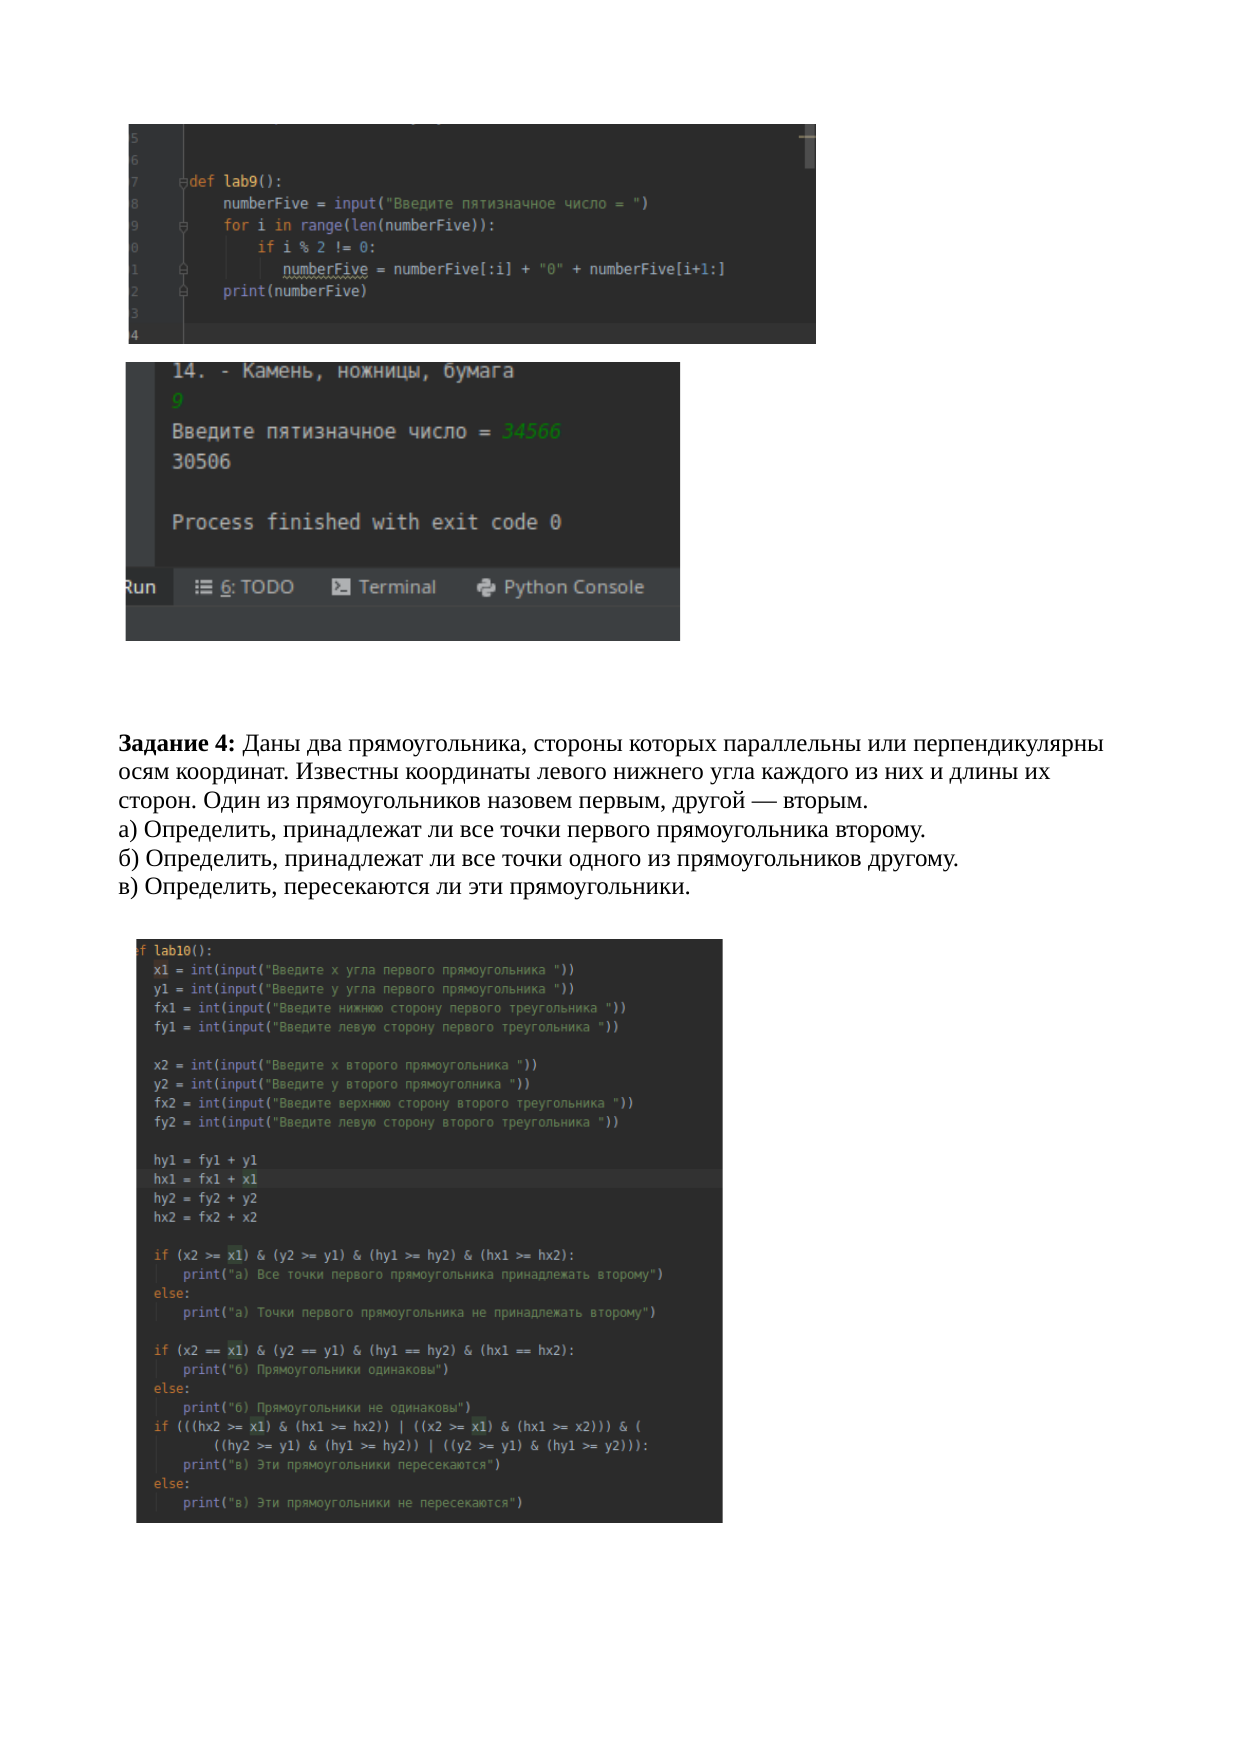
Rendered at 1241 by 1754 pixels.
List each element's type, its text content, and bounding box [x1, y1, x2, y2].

picture [136, 939, 336, 1523]
text Задание 4: Даны два прямоугольника, стороны которых параллельны или перпендикулярны осям координат. Известны координаты левого нижнего угла каждого из них и длины их сторон. Один из прямоугольников назовем первым, другой — вторым. а) Определить, принадлежат ли все точки первого прямоугольника второму. б) Определить, принадлежат ли все точки одного из прямоугольников другому. в) Определить, пересекаются ли эти прямоугольники. [118, 728, 1122, 900]
